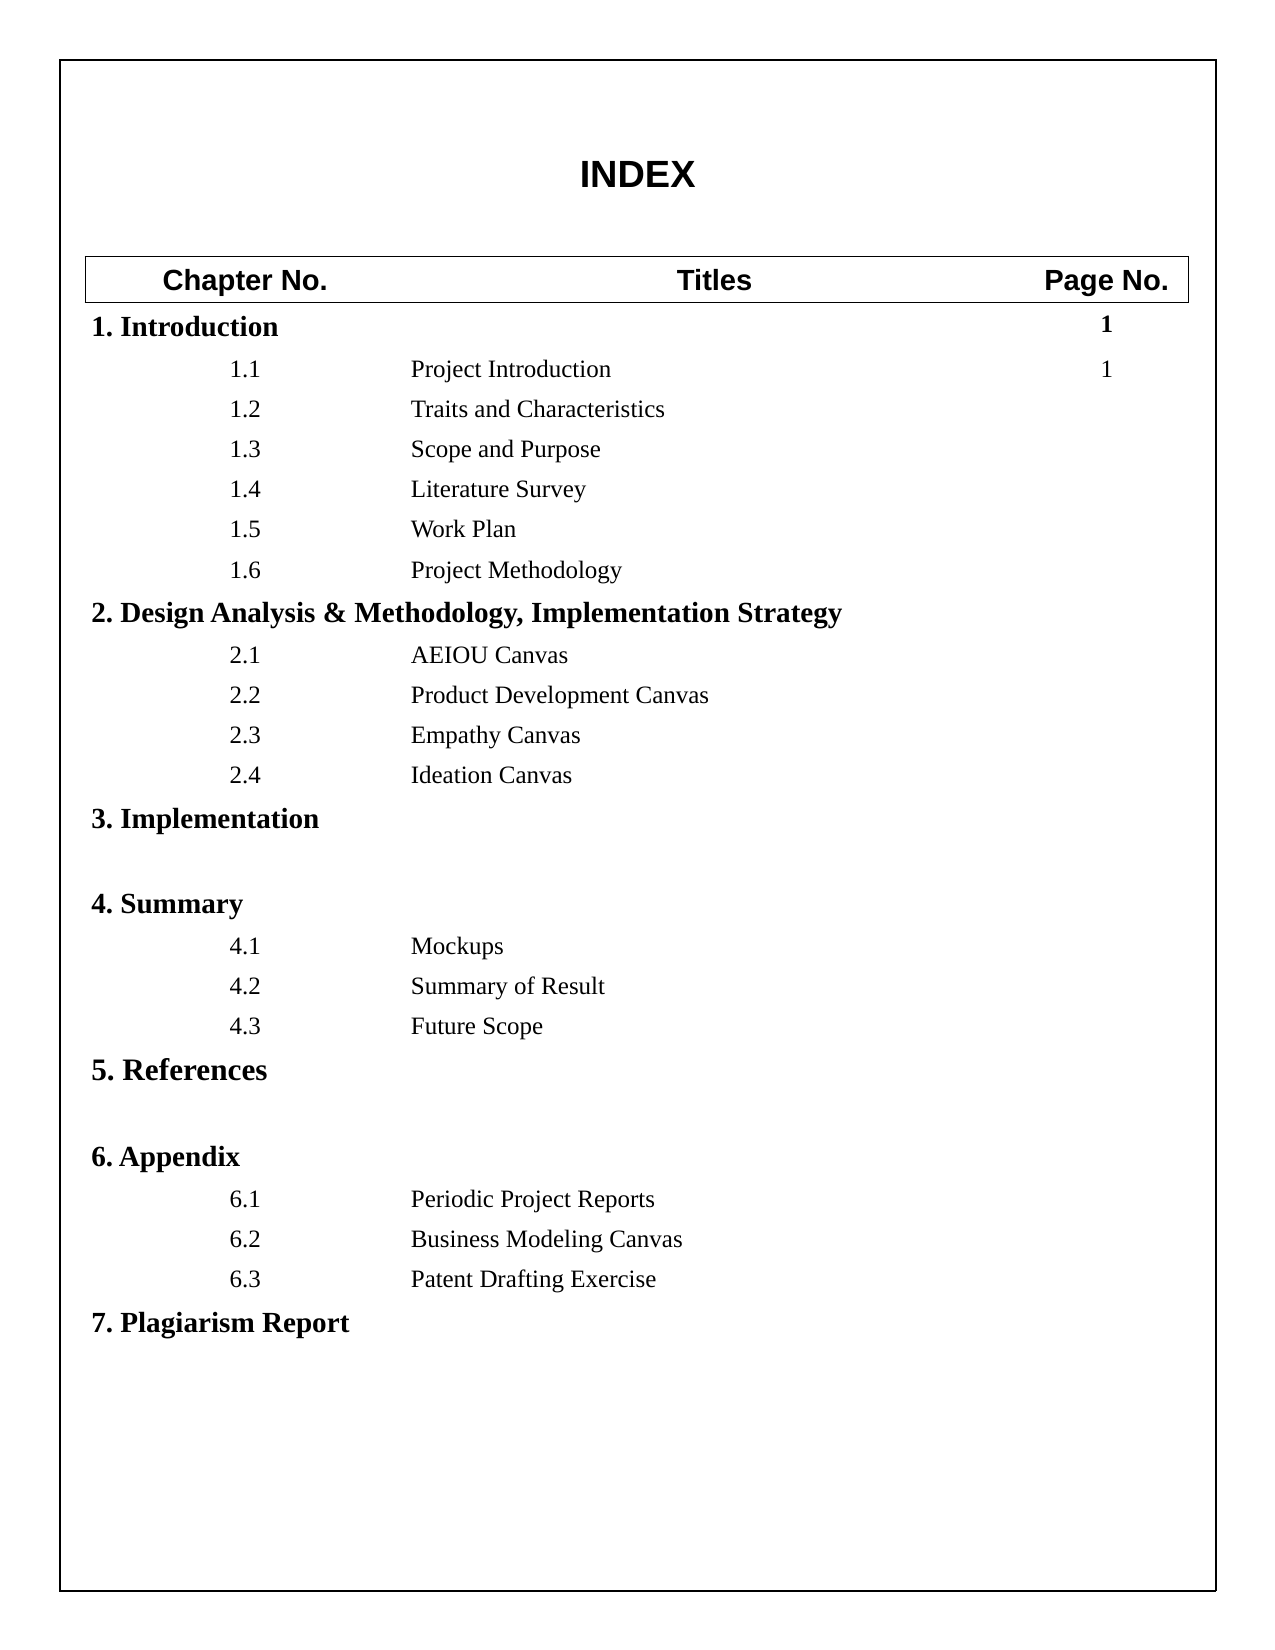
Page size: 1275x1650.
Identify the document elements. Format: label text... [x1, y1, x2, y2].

table_cell 1.3 [85, 428, 405, 468]
table_header Titles [405, 257, 1024, 302]
table_cell Future Scope [405, 1006, 1024, 1046]
table_cell 4.2 [85, 965, 405, 1006]
table_cell [1024, 840, 1189, 880]
table_cell Literature Survey [405, 469, 1024, 509]
table_cell [1024, 549, 1189, 589]
table_cell AEIOU Canvas [405, 634, 1024, 674]
table_cell 7. Plagiarism Report [85, 1299, 1024, 1344]
table_cell [1024, 1046, 1189, 1093]
table_cell [1024, 589, 1189, 634]
table_header Page No. [1024, 257, 1188, 302]
table_cell Work Plan [405, 509, 1024, 549]
table_cell Product Development Canvas [405, 674, 1024, 714]
table_cell Scope and Purpose [405, 428, 1024, 468]
table_cell [1024, 1259, 1189, 1299]
table_cell Ideation Canvas [405, 755, 1024, 795]
table_cell [1024, 880, 1189, 925]
table_cell [1024, 509, 1189, 549]
table_cell [1024, 469, 1189, 509]
table_cell [1024, 428, 1189, 468]
table_cell Summary of Result [405, 965, 1024, 1006]
table_cell 6.3 [85, 1259, 405, 1299]
table_cell 6.2 [85, 1219, 405, 1259]
table_cell 1 [1024, 348, 1189, 388]
table_cell 1.6 [85, 549, 405, 589]
table_cell 2.4 [85, 755, 405, 795]
table_cell [405, 1093, 1024, 1133]
table_cell Project Introduction [405, 348, 1024, 388]
table_cell Mockups [405, 925, 1024, 965]
table_cell [1024, 755, 1189, 795]
table_cell [1024, 1006, 1189, 1046]
table_cell [1024, 715, 1189, 755]
table_cell [1024, 795, 1189, 840]
table_cell 1.1 [85, 348, 405, 388]
table_cell [1024, 965, 1189, 1006]
table_cell 5. References [85, 1046, 1024, 1093]
table_cell 2.3 [85, 715, 405, 755]
table_cell 1.5 [85, 509, 405, 549]
table_cell [85, 1093, 405, 1133]
table_cell [85, 840, 405, 880]
table_cell 2. Design Analysis & Methodology, Implementation Strategy [85, 589, 1024, 634]
table_cell 6. Appendix [85, 1134, 1024, 1178]
table_cell [1024, 1179, 1189, 1219]
table_cell Business Modeling Canvas [405, 1219, 1024, 1259]
table_cell 1 [1024, 303, 1189, 348]
table_cell 1. Introduction [85, 303, 1024, 348]
table_cell Periodic Project Reports [405, 1179, 1024, 1219]
table_cell 4.1 [85, 925, 405, 965]
table_cell [1024, 674, 1189, 714]
table_cell [405, 840, 1024, 880]
subtitle INDEX [89, 152, 1186, 196]
table_cell [1024, 388, 1189, 428]
table_cell 1.4 [85, 469, 405, 509]
table_cell [1024, 1219, 1189, 1259]
table_cell Traits and Characteristics [405, 388, 1024, 428]
table_cell 6.1 [85, 1179, 405, 1219]
table_cell 2.1 [85, 634, 405, 674]
table_header Chapter No. [86, 257, 405, 302]
table_cell [1024, 1299, 1189, 1344]
table_cell 4.3 [85, 1006, 405, 1046]
table_cell Patent Drafting Exercise [405, 1259, 1024, 1299]
table_cell 4. Summary [85, 880, 1024, 925]
table_cell [1024, 925, 1189, 965]
table_cell [1024, 1093, 1189, 1133]
table_cell 2.2 [85, 674, 405, 714]
table_cell [1024, 1134, 1189, 1178]
table_cell Empathy Canvas [405, 715, 1024, 755]
table_cell [1024, 634, 1189, 674]
table_cell 3. Implementation [85, 795, 1024, 840]
table_cell 1.2 [85, 388, 405, 428]
table_cell Project Methodology [405, 549, 1024, 589]
